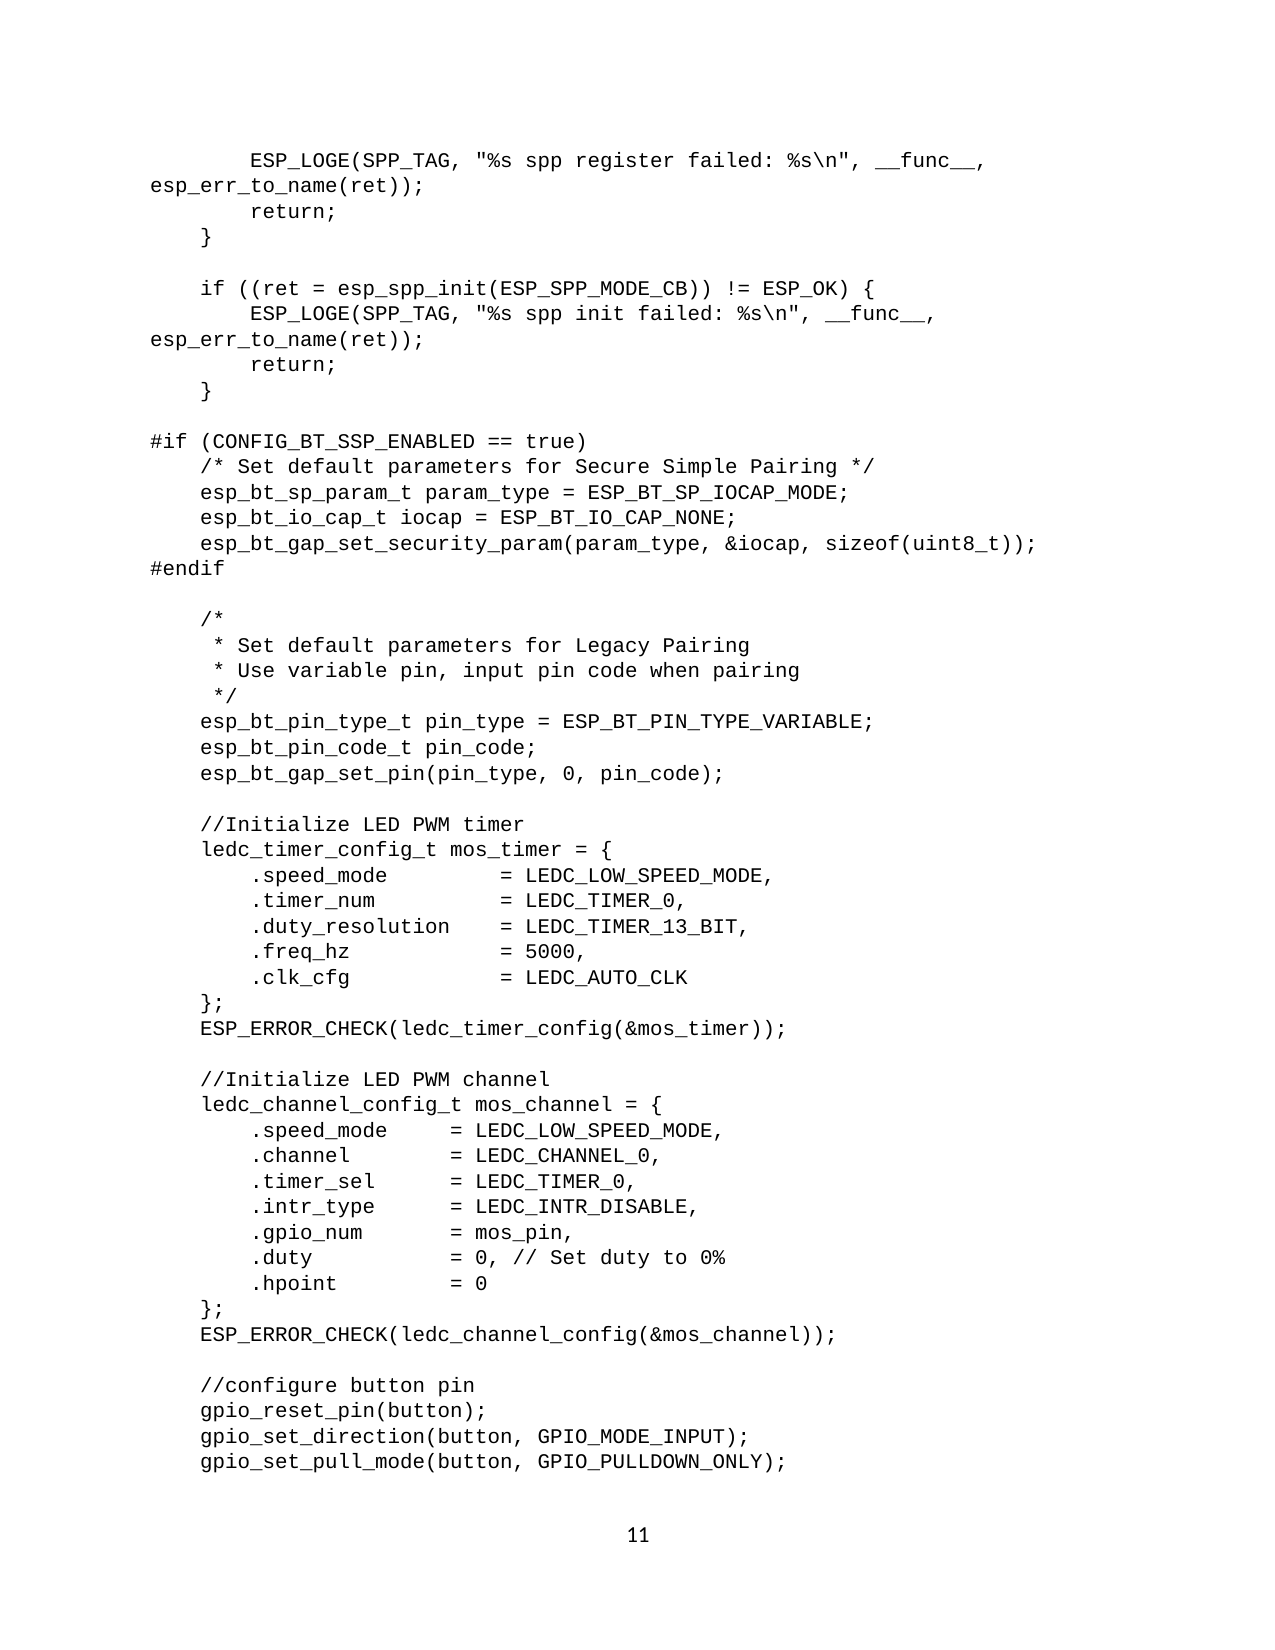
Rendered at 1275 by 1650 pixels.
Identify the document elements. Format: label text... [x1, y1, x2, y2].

text .hpoint = 0 [150, 1273, 1125, 1297]
text .speed_mode = LEDC_LOW_SPEED_MODE, [150, 864, 1125, 888]
text gpio_set_direction(button, GPIO_MODE_INPUT); [150, 1426, 1125, 1450]
text .duty_resolution = LEDC_TIMER_13_BIT, [150, 916, 1125, 939]
text }; [150, 992, 1125, 1016]
text gpio_reset_pin(button); [150, 1401, 1125, 1424]
text .clk_cfg = LEDC_AUTO_CLK [150, 967, 1125, 990]
text return; [150, 201, 1125, 225]
text } [150, 227, 1125, 250]
text .freq_hz = 5000, [150, 941, 1125, 965]
text //configure button pin [150, 1375, 1125, 1399]
text * Use variable pin, input pin code when pairing [150, 660, 1125, 684]
text esp_bt_pin_type_t pin_type = ESP_BT_PIN_TYPE_VARIABLE; [150, 711, 1125, 735]
text ledc_channel_config_t mos_channel = { [150, 1094, 1125, 1118]
text .duty = 0, // Set duty to 0% [150, 1247, 1125, 1271]
text ESP_LOGE(SPP_TAG, "%s spp init failed: %s\n", __func__, esp_err_to_name(ret)); [150, 303, 1125, 352]
text esp_bt_gap_set_security_param(param_type, &iocap, sizeof(uint8_t)); [150, 533, 1125, 556]
text esp_bt_io_cap_t iocap = ESP_BT_IO_CAP_NONE; [150, 507, 1125, 531]
text }; [150, 1298, 1125, 1322]
text /* Set default parameters for Secure Simple Pairing */ [150, 456, 1125, 480]
text //Initialize LED PWM timer [150, 813, 1125, 837]
text esp_bt_gap_set_pin(pin_type, 0, pin_code); [150, 762, 1125, 786]
text ESP_LOGE(SPP_TAG, "%s spp register failed: %s\n", __func__, esp_err_to_name(ret)); [150, 150, 1125, 199]
text .intr_type = LEDC_INTR_DISABLE, [150, 1196, 1125, 1220]
text //Initialize LED PWM channel [150, 1069, 1125, 1092]
text return; [150, 354, 1125, 378]
text ESP_ERROR_CHECK(ledc_channel_config(&mos_channel)); [150, 1324, 1125, 1348]
text .channel = LEDC_CHANNEL_0, [150, 1145, 1125, 1169]
text .speed_mode = LEDC_LOW_SPEED_MODE, [150, 1120, 1125, 1143]
text esp_bt_sp_param_t param_type = ESP_BT_SP_IOCAP_MODE; [150, 482, 1125, 505]
text .timer_num = LEDC_TIMER_0, [150, 890, 1125, 914]
text ledc_timer_config_t mos_timer = { [150, 839, 1125, 863]
text .gpio_num = mos_pin, [150, 1222, 1125, 1246]
text #endif [150, 558, 1125, 582]
text */ [150, 686, 1125, 709]
text * Set default parameters for Legacy Pairing [150, 635, 1125, 658]
text } [150, 380, 1125, 403]
text ESP_ERROR_CHECK(ledc_timer_config(&mos_timer)); [150, 1018, 1125, 1041]
text esp_bt_pin_code_t pin_code; [150, 737, 1125, 761]
text .timer_sel = LEDC_TIMER_0, [150, 1171, 1125, 1194]
text /* [150, 609, 1125, 633]
text gpio_set_pull_mode(button, GPIO_PULLDOWN_ONLY); [150, 1452, 1125, 1475]
text #if (CONFIG_BT_SSP_ENABLED == true) [150, 431, 1125, 454]
text if ((ret = esp_spp_init(ESP_SPP_MODE_CB)) != ESP_OK) { [150, 278, 1125, 301]
